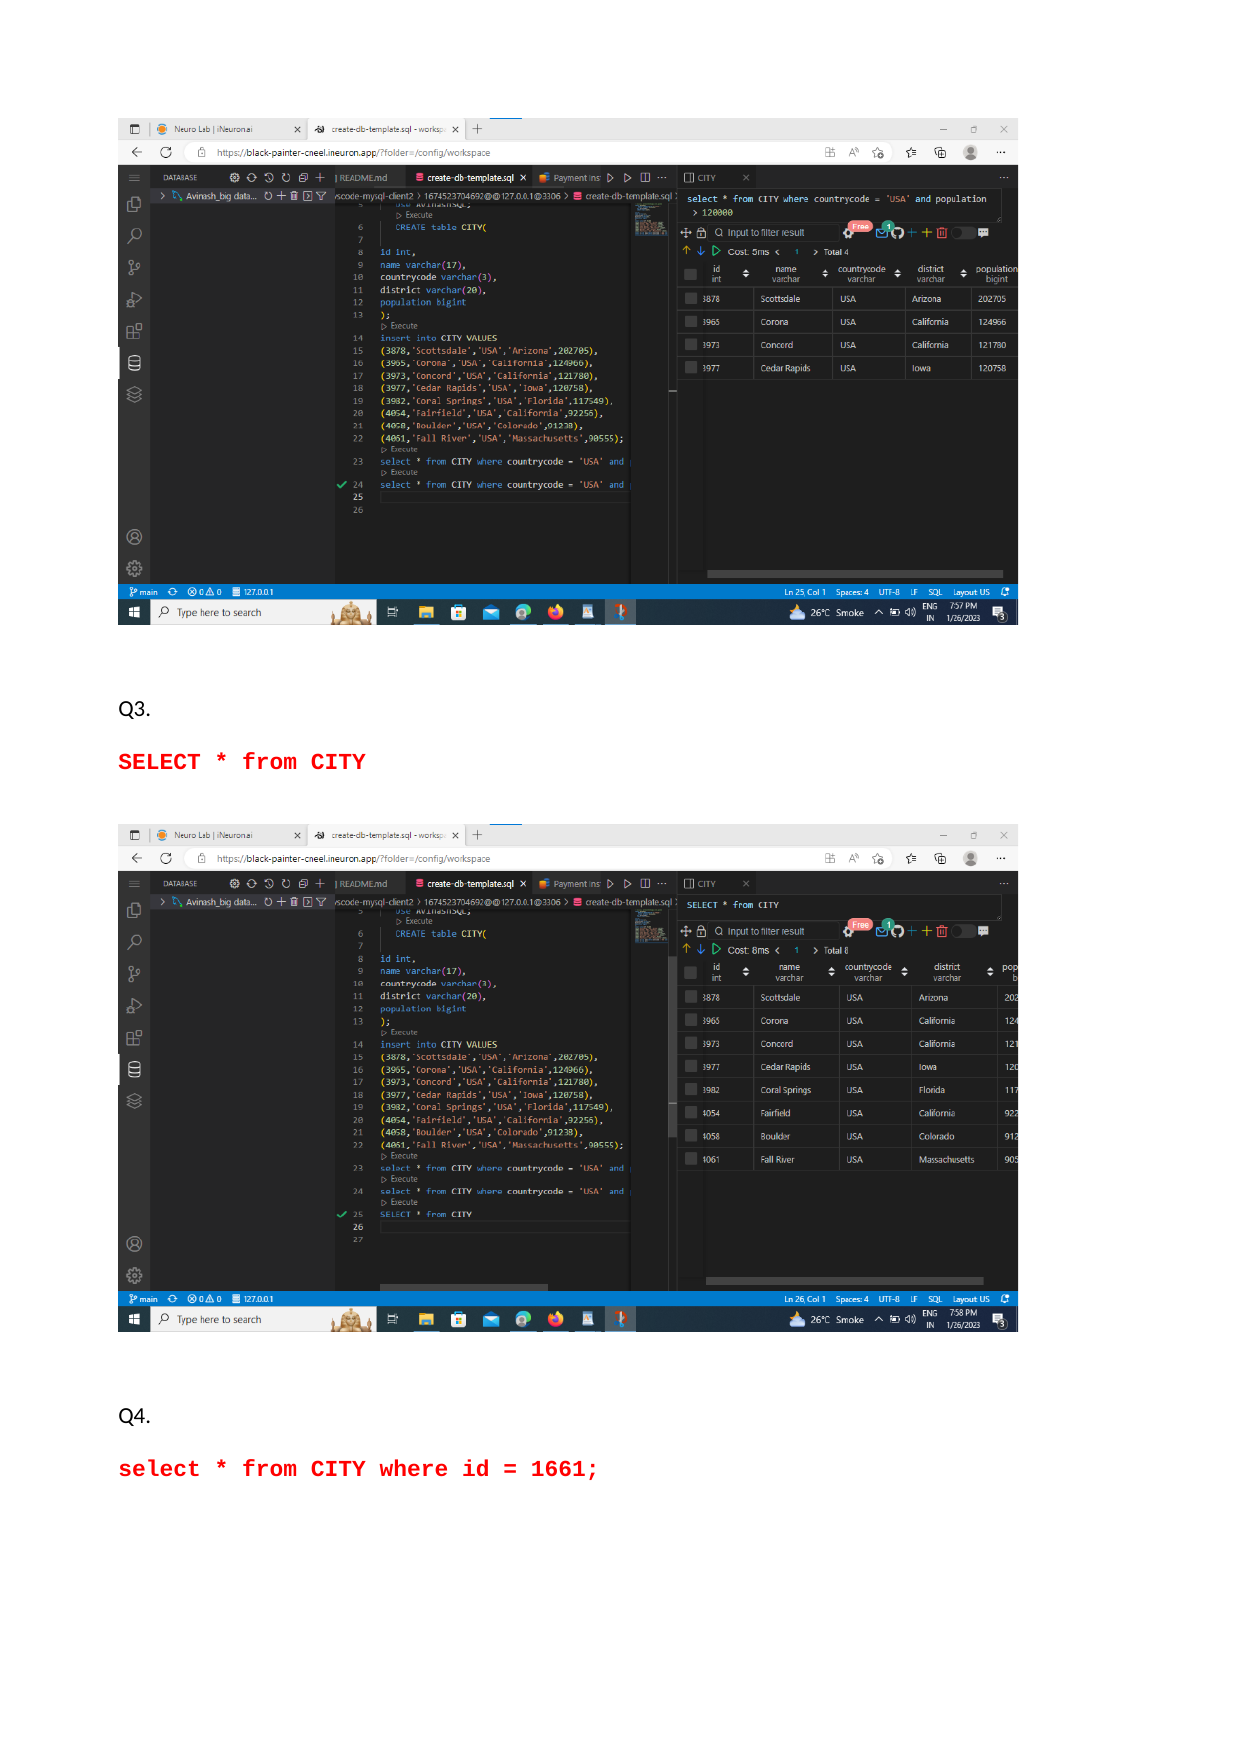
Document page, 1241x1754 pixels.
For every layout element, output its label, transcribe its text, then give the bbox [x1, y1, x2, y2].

text select * from CITY where id = 1661; [118, 1457, 1122, 1483]
text Q4. [118, 1401, 1122, 1429]
text SELECT * from CITY [118, 750, 1122, 776]
text Q3. [118, 694, 1122, 722]
